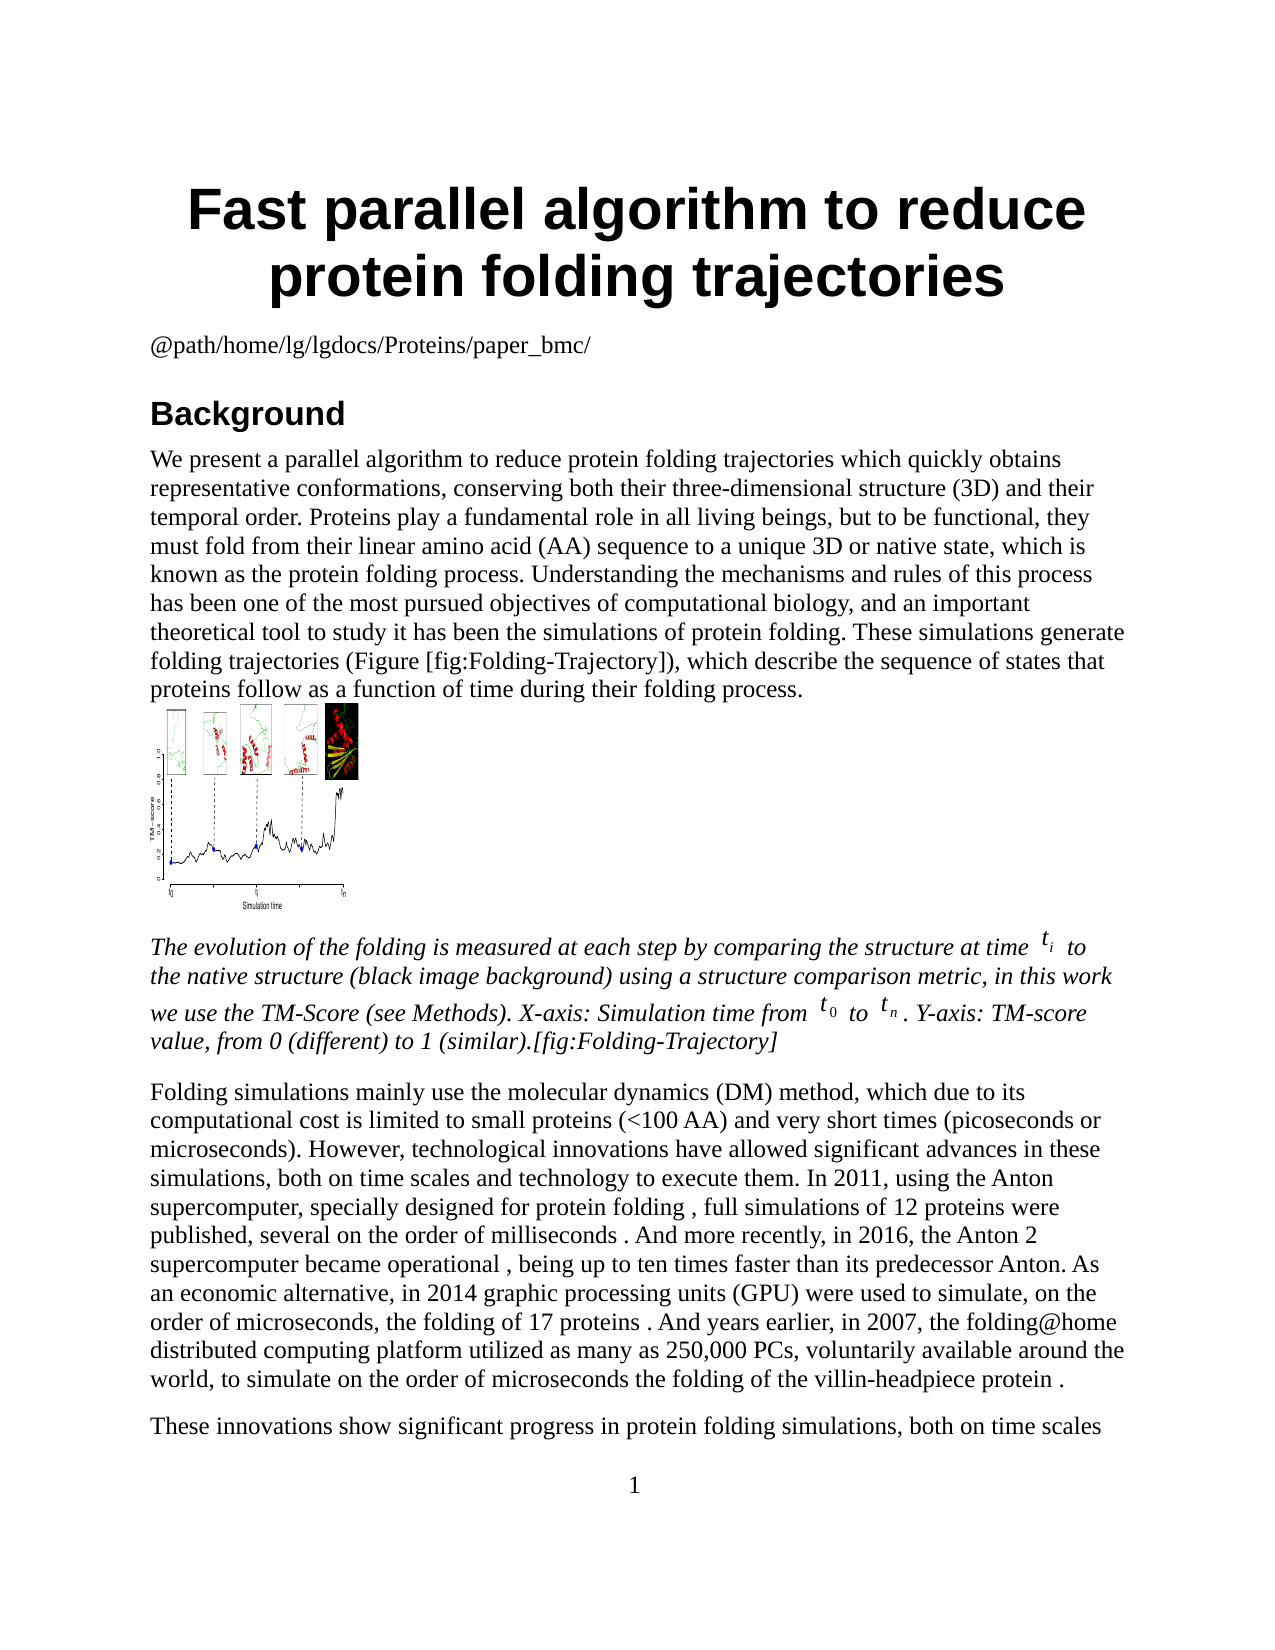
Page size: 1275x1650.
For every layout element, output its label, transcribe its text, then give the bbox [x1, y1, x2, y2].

title Fast parallel algorithm to reduce protein folding trajectories [150, 175, 1125, 309]
text Folding simulations mainly use the molecular dynamics (DM) method, which due to its computational cost is limited to small proteins (<100 AA) and very short times (picoseconds or microseconds). However, technological innovations have allowed significant advances in these simulations, both on time scales and technology to execute them. In 2011, using the Anton supercomputer, specially designed for protein folding , full simulations of 12 proteins were published, several on the order of milliseconds . And more recently, in 2016, the Anton 2 supercomputer became operational , being up to ten times faster than its predecessor Anton. As an economic alternative, in 2014 graphic processing units (GPU) were used to simulate, on the order of microseconds, the folding of 17 proteins . And years earlier, in 2007, the folding@home distributed computing platform utilized as many as 250,000 PCs, voluntarily available around the world, to simulate on the order of microseconds the folding of the villin-headpiece protein . [150, 1077, 1125, 1393]
text The evolution of the folding is measured at each step by comparing the structure at time to the native structure (black image background) using a structure comparison metric, in this work we use the TM-Score (see Methods). X-axis: Simulation time from to . Y-axis: TM-score value, from 0 (different) to 1 (similar).[fig:Folding-Trajectory] [150, 924, 1125, 1055]
text @path/home/lg/lgdocs/Proteins/paper_bmc/ [150, 331, 1125, 359]
text We present a parallel algorithm to reduce protein folding trajectories which quickly obtains representative conformations, conserving both their three-dimensional structure (3D) and their temporal order. Proteins play a fundamental role in all living beings, but to be functional, they must fold from their linear amino acid (AA) sequence to a unique 3D or native state, which is known as the protein folding process. Understanding the mechanisms and rules of this process has been one of the most pursued objectives of computational biology, and an important theoretical tool to study it has been the simulations of protein folding. These simulations generate folding trajectories (Figure [fig:Folding-Trajectory]), which describe the sequence of states that proteins follow as a function of time during their folding process. [150, 444, 1125, 703]
subtitle Background [150, 393, 1125, 432]
text These innovations show significant progress in protein folding simulations, both on time scales [150, 1411, 1125, 1439]
